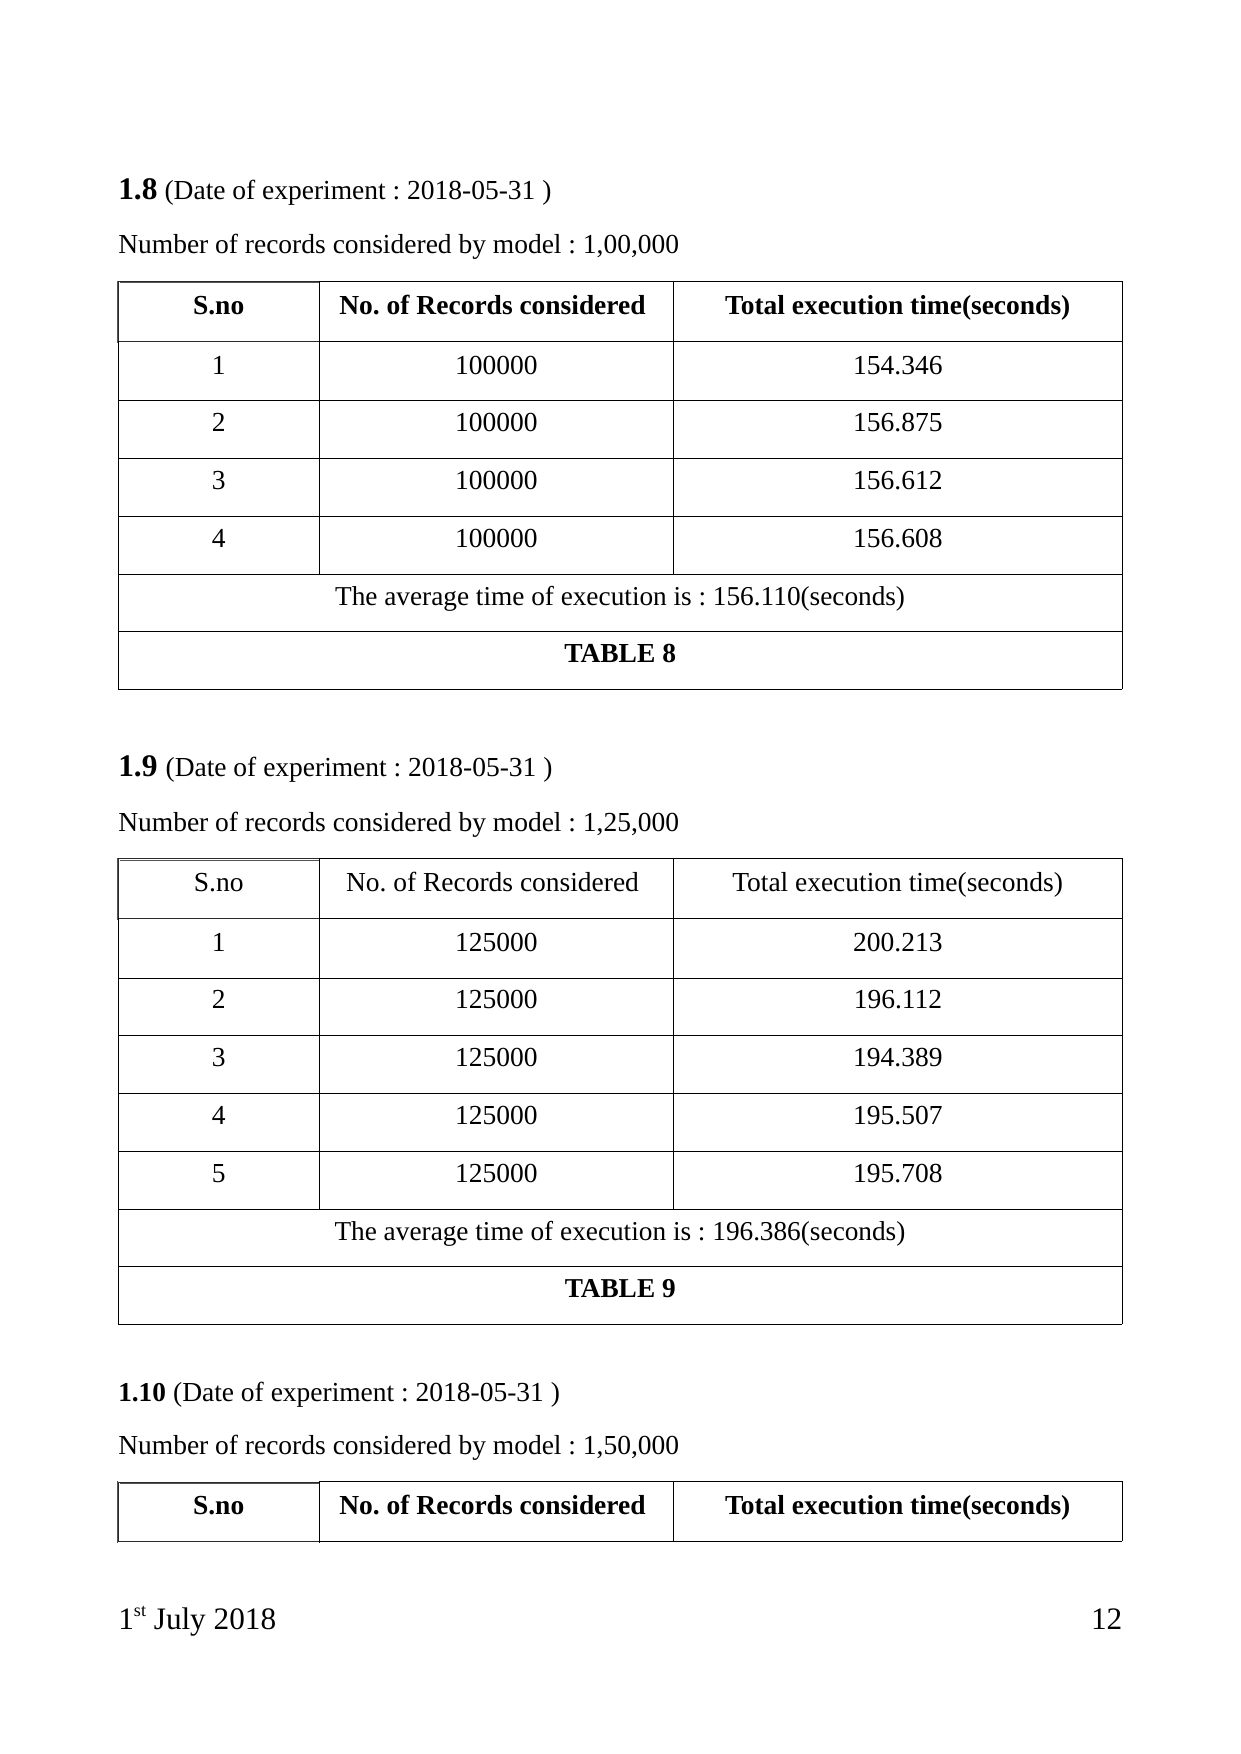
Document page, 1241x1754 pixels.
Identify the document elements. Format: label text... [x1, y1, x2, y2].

table_cell 194.389 [674, 1036, 1122, 1093]
table_cell 100000 [320, 517, 673, 574]
table_header No. of Records considered [320, 1482, 673, 1541]
table_header S.no [120, 283, 319, 341]
text Number of records considered by model : 1,00,000 [118, 228, 1122, 260]
text 1.10 (Date of experiment : 2018-05-31 ) [118, 1376, 1122, 1408]
table_cell 125000 [320, 1152, 673, 1209]
table_cell 4 [119, 1094, 319, 1151]
table_cell 156.612 [674, 459, 1122, 516]
table_cell 156.875 [674, 401, 1122, 458]
table_header S.no [120, 1484, 319, 1541]
table_header No. of Records considered [320, 282, 673, 341]
table_cell 196.112 [674, 979, 1122, 1035]
table_cell 125000 [320, 919, 673, 977]
table_cell The average time of execution is : 196.386(seconds) [119, 1210, 1122, 1266]
table_cell 100000 [320, 342, 673, 400]
table_cell 100000 [320, 401, 673, 458]
table_cell 154.346 [674, 342, 1122, 400]
table_cell 4 [119, 517, 319, 574]
table_cell TABLE 8 [119, 632, 1122, 689]
table_cell 3 [119, 1036, 319, 1093]
text 1.8 (Date of experiment : 2018-05-31 ) [118, 170, 1122, 207]
table_header S.no [120, 861, 319, 918]
table_cell 3 [119, 459, 319, 516]
table_cell 1 [119, 343, 319, 400]
table_header No. of Records considered [320, 859, 673, 918]
table_cell 2 [119, 979, 319, 1035]
table_cell 195.507 [674, 1094, 1122, 1151]
table_cell 125000 [320, 1036, 673, 1093]
table_cell 156.608 [674, 517, 1122, 574]
table_cell TABLE 9 [119, 1267, 1122, 1324]
table_cell 100000 [320, 459, 673, 516]
table_cell The average time of execution is : 156.110(seconds) [119, 575, 1122, 631]
table_header Total execution time(seconds) [674, 1482, 1122, 1541]
table_cell 5 [119, 1152, 319, 1209]
table_cell 2 [119, 401, 319, 458]
table_cell 200.213 [674, 919, 1122, 977]
table_header Total execution time(seconds) [674, 282, 1122, 341]
table_cell 1 [119, 920, 319, 977]
text Number of records considered by model : 1,50,000 [118, 1428, 1122, 1460]
table_cell 195.708 [674, 1152, 1122, 1209]
table_cell 125000 [320, 979, 673, 1035]
table_header Total execution time(seconds) [674, 859, 1122, 918]
text 1.9 (Date of experiment : 2018-05-31 ) [118, 747, 1122, 783]
table_cell 125000 [320, 1094, 673, 1151]
text Number of records considered by model : 1,25,000 [118, 805, 1122, 837]
